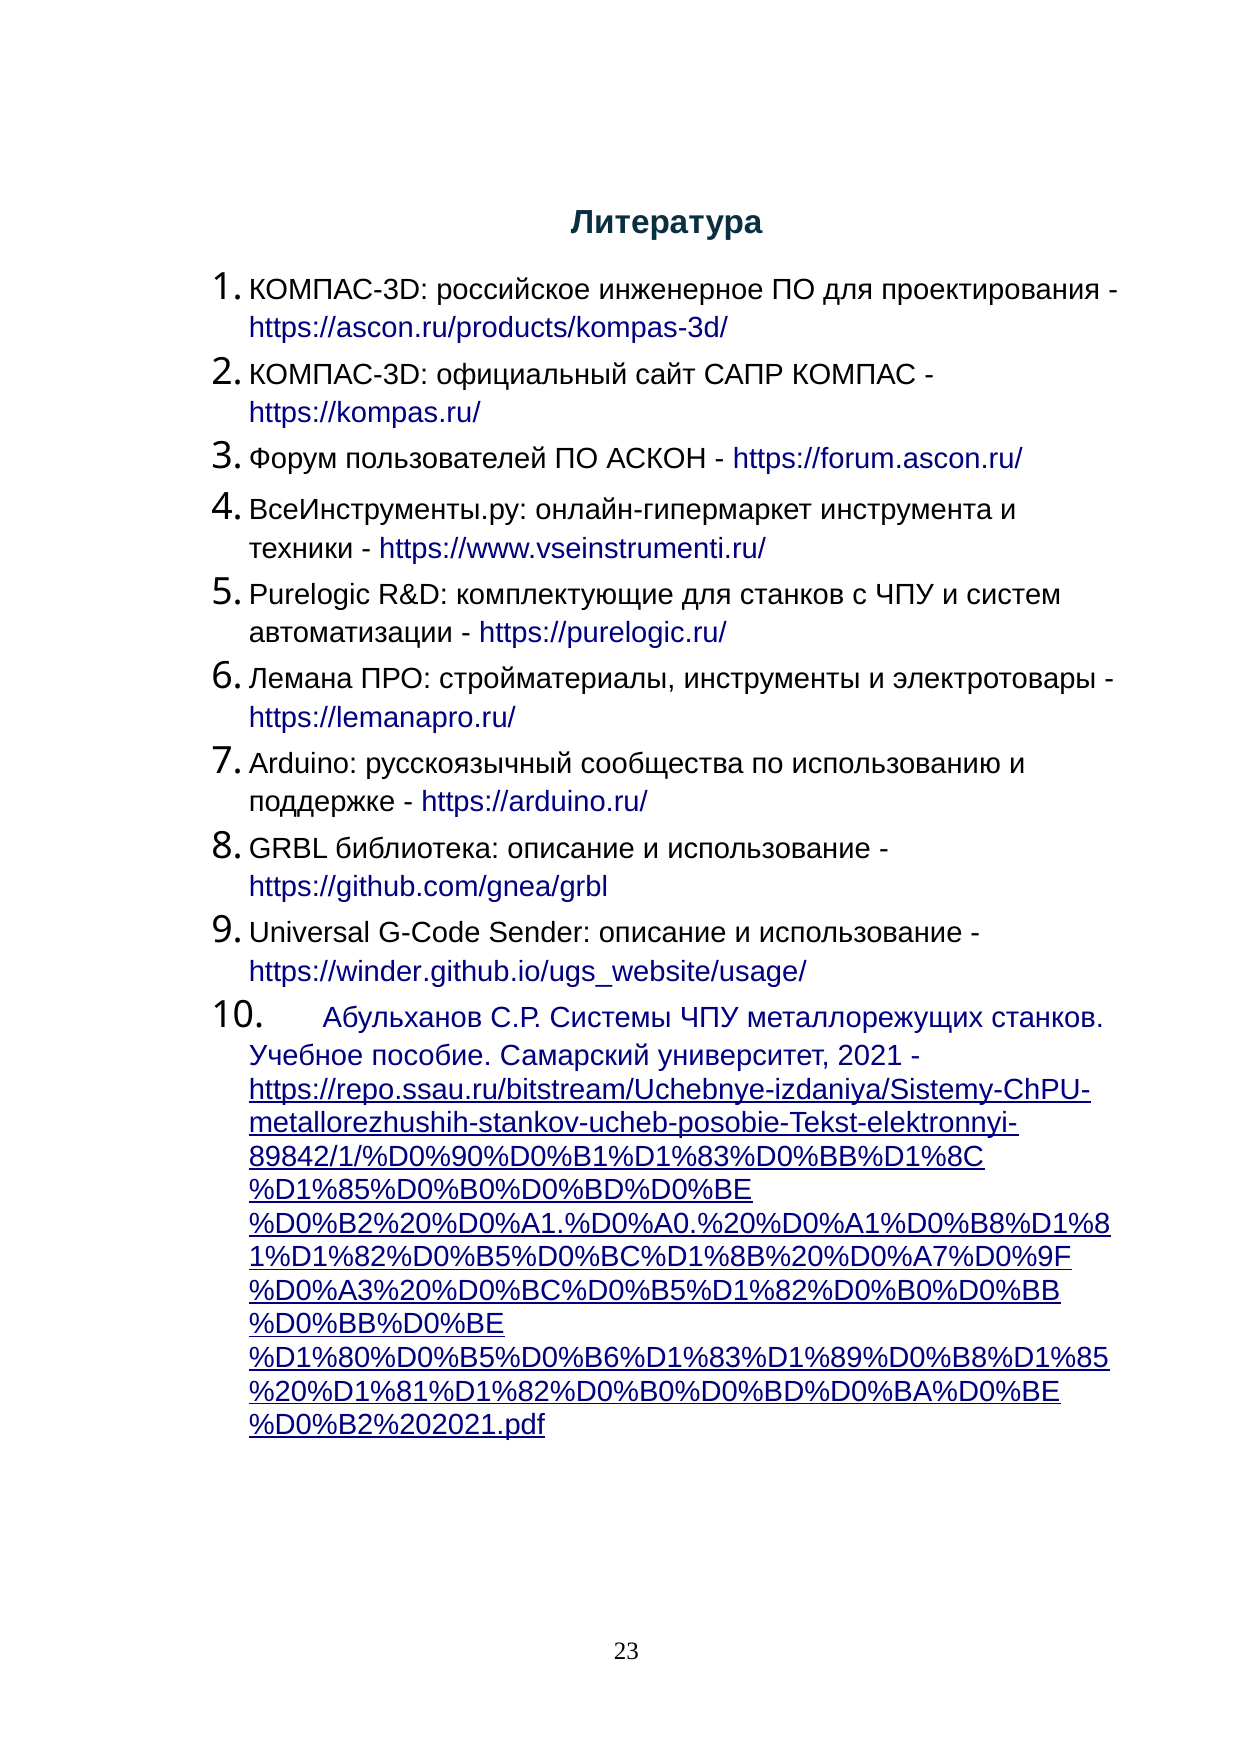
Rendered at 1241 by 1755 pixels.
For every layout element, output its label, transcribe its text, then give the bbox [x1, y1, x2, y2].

list GRBL библиотека: описание и использование - https://github.com/gnea/grbl [211, 818, 1122, 903]
list Arduino: русскоязычный сообщества по использованию и поддержке - https://arduino.ru/ [211, 733, 1122, 818]
list Purelogic R&D: комплектующие для станков с ЧПУ и систем автоматизации - https://purelogic.ru/ [211, 564, 1122, 649]
list КОМПАС-3D: российское инженерное ПО для проектирования - https://ascon.ru/products/kompas-3d/ [211, 259, 1122, 344]
list ВсеИнструменты.ру: онлайн-гипермаркет инструмента и техники - https://www.vseinstrumenti.ru/ [211, 480, 1122, 564]
list Абульханов С.Р. Системы ЧПУ металлорежущих станков. Учебное пособие. Самарский университет, 2021 - https://repo.ssau.ru/bitstream/Uchebnye-izdaniya/Sistemy-ChPU-metallorezhushih-stankov-ucheb-posobie-Tekst-elektronnyi-89842/1/%D0%90%D0%B1%D1%83%D0%BB%D1%8C%D1%85%D0%B0%D0%BD%D0%BE%D0%B2%20%D0%A1.%D0%A0.%20%D0%A1%D0%B8%D1%81%D1%82%D0%B5%D0%BC%D1%8B%20%D0%A7%D0%9F%D0%A3%20%D0%BC%D0%B5%D1%82%D0%B0%D0%BB%D0%BB%D0%BE%D1%80%D0%B5%D0%B6%D1%83%D1%89%D0%B8%D1%85%20%D1%81%D1%82%D0%B0%D0%BD%D0%BA%D0%BE%D0%B2%202021.pdf [211, 987, 1122, 1441]
list Лемана ПРО: стройматериалы, инструменты и электротовары - https://lemanapro.ru/ [211, 649, 1122, 733]
list Форум пользователей ПО АСКОН - https://forum.ascon.ru/ [211, 429, 1122, 480]
list Universal G-Code Sender: описание и использование - https://winder.github.io/ugs_website/usage/ [211, 903, 1122, 987]
text Литература [136, 202, 1122, 240]
list КОМПАС-3D: официальный сайт САПР КОМПАС - https://kompas.ru/ [211, 344, 1122, 429]
